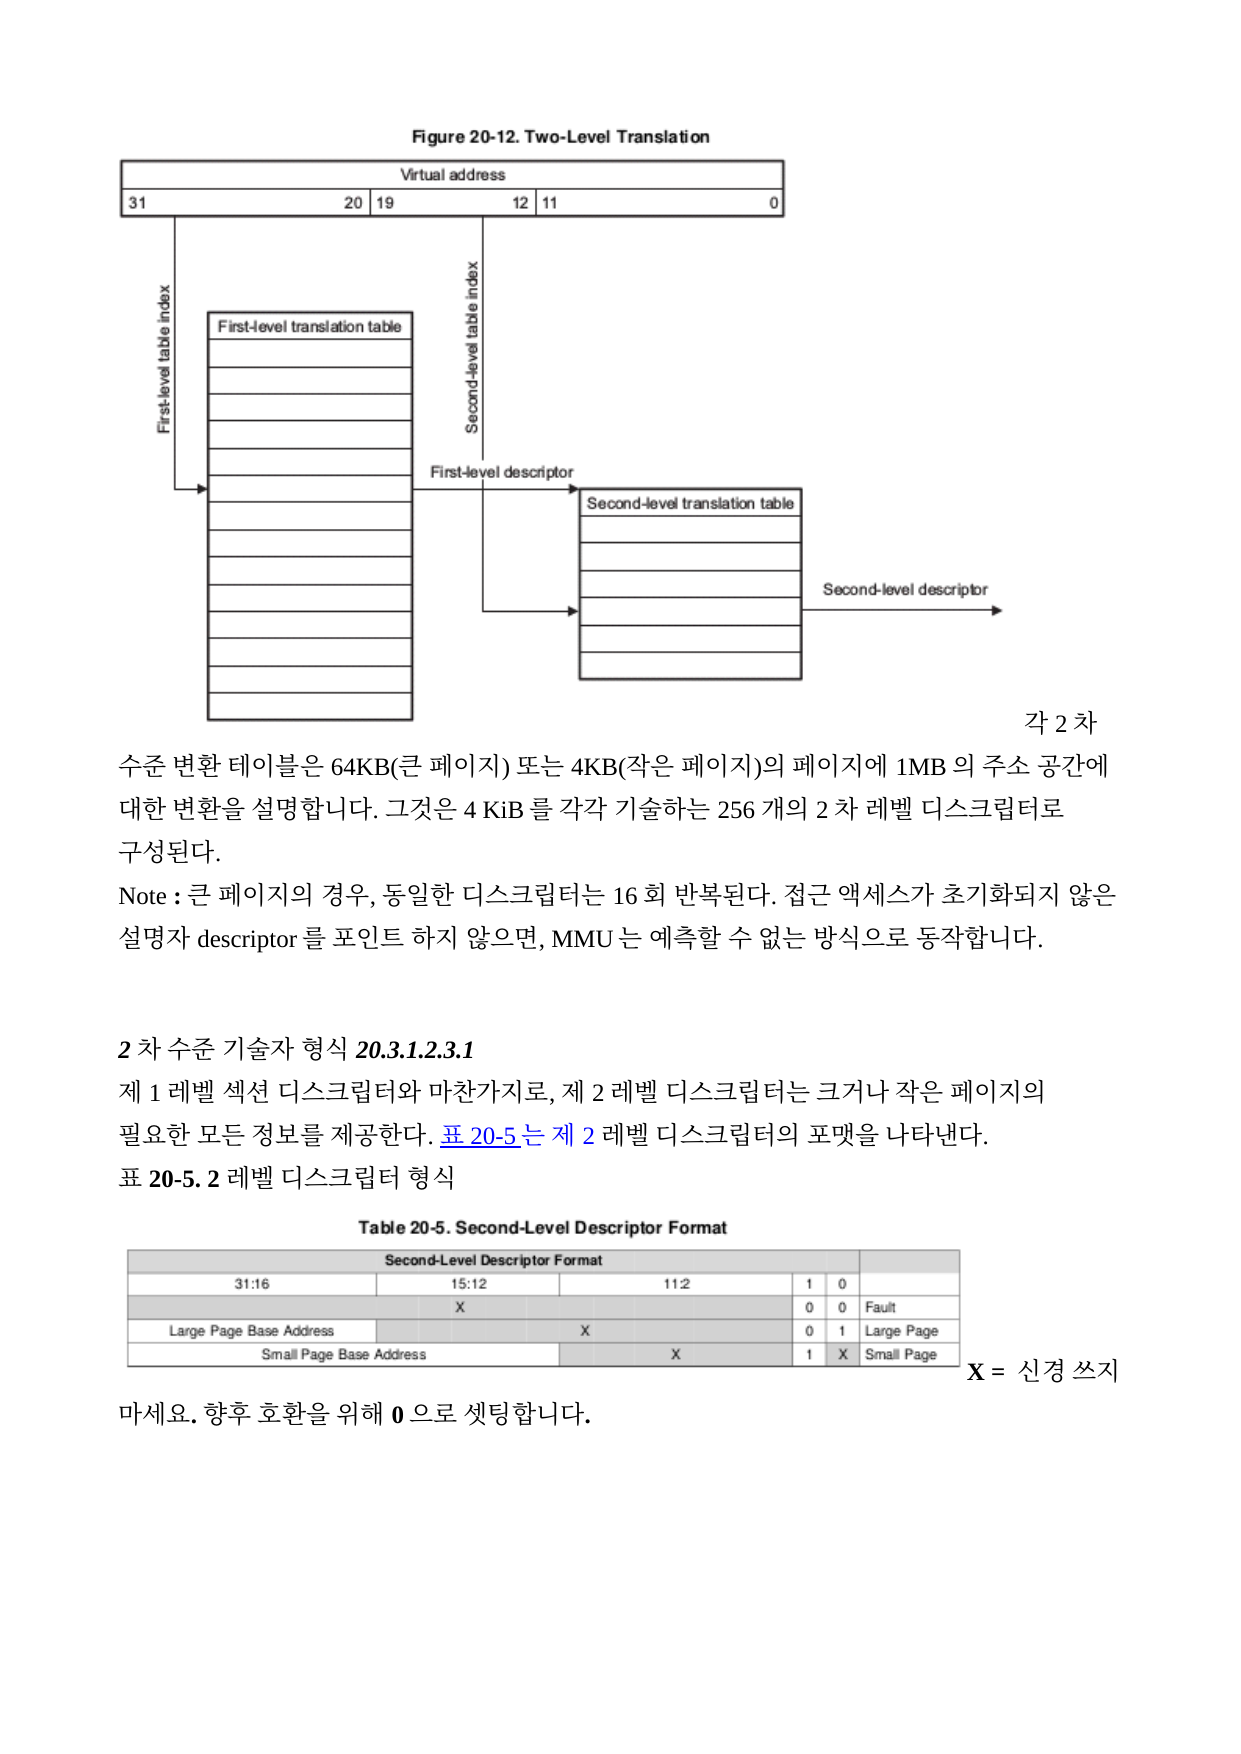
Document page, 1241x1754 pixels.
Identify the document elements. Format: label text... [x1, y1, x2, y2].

text 2 차 수준 기술자 형식 20.3.1.2.3.1 [118, 1029, 1122, 1065]
text 제 1 레벨 섹션 디스크립터와 마찬가지로, 제 2 레벨 디스크립터는 크거나 작은 페이지의 필요한 모든 정보를 제공한다. 표 20-5는 제 2 레벨 디스크립터의 포맷을 나타낸다. [118, 1072, 1122, 1151]
text X = 신경 쓰지 마세요. 향후 호환을 위해 0으로 셋팅합니다. [118, 1202, 1122, 1430]
text 각 2 차 수준 변환 테이블은 64KB(큰 페이지) 또는 4KB(작은 페이지)의 페이지에 1MB의 주소 공간에 대한 변환을 설명합니다. 그것은 4 KiB를 각각 기술하는 256 개의 2 차 레벨 디스크립터로 구성된다. [118, 118, 1122, 869]
text Note : 큰 페이지의 경우, 동일한 디스크립터는 16 회 반복된다. 접근 액세스가 초기화되지 않은 설명자 descriptor를 포인트 하지 않으면, MMU는 예측할 수 없는 방식으로 동작합니다. [118, 876, 1122, 955]
text 표 20-5. 2 레벨 디스크립터 형식 [118, 1159, 1122, 1194]
